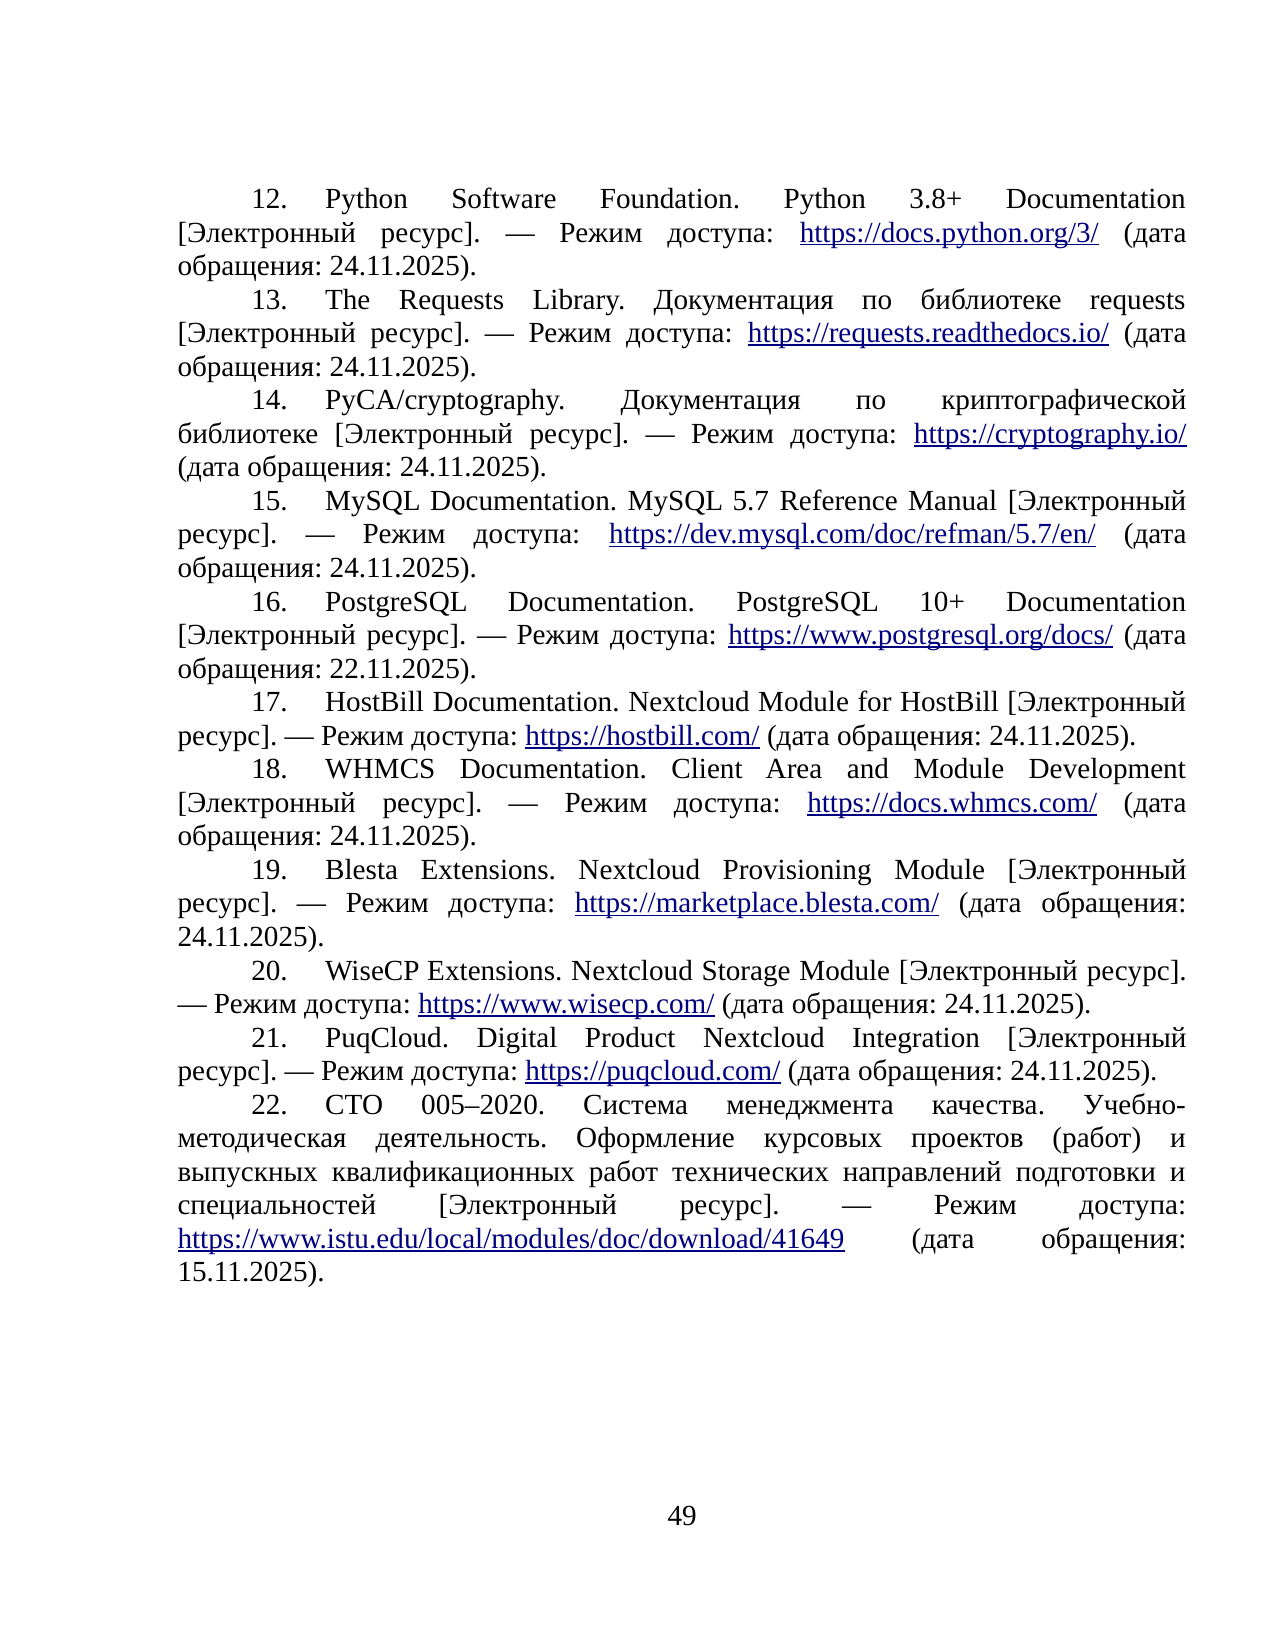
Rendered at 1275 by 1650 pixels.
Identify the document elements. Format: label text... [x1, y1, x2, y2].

list PuqCloud. Digital Product Nextcloud Integration [Электронный ресурс]. — Режим доступа: https://puqcloud.com/ (дата обращения: 24.11.2025). [177, 1020, 1186, 1087]
list PyCA/cryptography. Документация по криптографической библиотеке [Электронный ресурс]. — Режим доступа: https://cryptography.io/ (дата обращения: 24.11.2025). [177, 382, 1186, 483]
list СТО 005–2020. Система менеджмента качества. Учебно-методическая деятельность. Оформление курсовых проектов (работ) и выпускных квалификационных работ технических направлений подготовки и специальностей [Электронный ресурс]. — Режим доступа: https://www.istu.edu/local/modules/doc/download/41649 (дата обращения: 15.11.2025). [177, 1087, 1186, 1288]
list Python Software Foundation. Python 3.8+ Documentation [Электронный ресурс]. — Режим доступа: https://docs.python.org/3/ (дата обращения: 24.11.2025). [177, 181, 1186, 282]
list The Requests Library. Документация по библиотеке requests [Электронный ресурс]. — Режим доступа: https://requests.readthedocs.io/ (дата обращения: 24.11.2025). [177, 282, 1186, 382]
list HostBill Documentation. Nextcloud Module for HostBill [Электронный ресурс]. — Режим доступа: https://hostbill.com/ (дата обращения: 24.11.2025). [177, 684, 1186, 751]
list WHMCS Documentation. Client Area and Module Development [Электронный ресурс]. — Режим доступа: https://docs.whmcs.com/ (дата обращения: 24.11.2025). [177, 751, 1186, 852]
list MySQL Documentation. MySQL 5.7 Reference Manual [Электронный ресурс]. — Режим доступа: https://dev.mysql.com/doc/refman/5.7/en/ (дата обращения: 24.11.2025). [177, 483, 1186, 584]
list Blesta Extensions. Nextcloud Provisioning Module [Электронный ресурс]. — Режим доступа: https://marketplace.blesta.com/ (дата обращения: 24.11.2025). [177, 852, 1186, 953]
list WiseCP Extensions. Nextcloud Storage Module [Электронный ресурс]. — Режим доступа: https://www.wisecp.com/ (дата обращения: 24.11.2025). [177, 953, 1186, 1020]
list PostgreSQL Documentation. PostgreSQL 10+ Documentation [Электронный ресурс]. — Режим доступа: https://www.postgresql.org/docs/ (дата обращения: 22.11.2025). [177, 584, 1186, 684]
